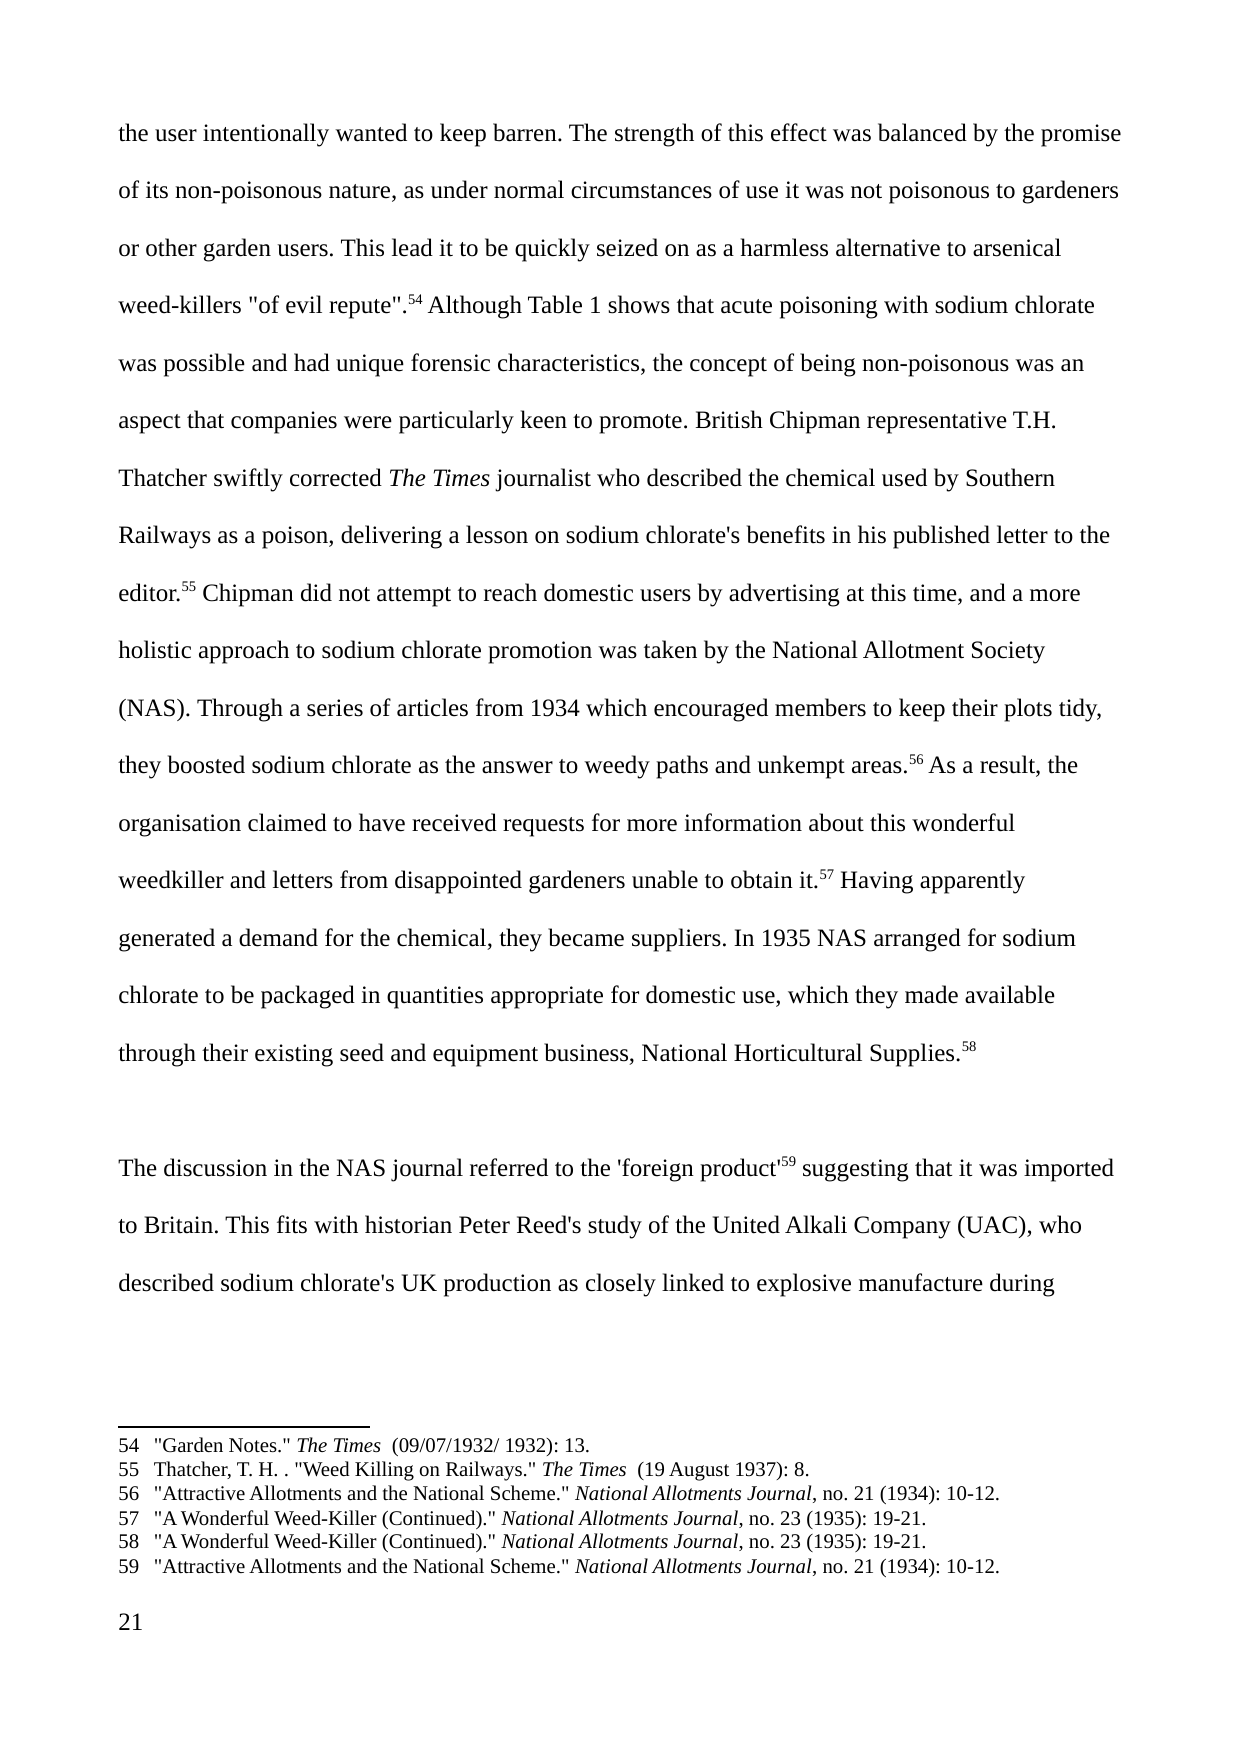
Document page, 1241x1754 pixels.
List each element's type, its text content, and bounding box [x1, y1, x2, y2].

text "A Wonderful Weed-Killer (Continued)." National Allotments Journal, no. 23 (1935): 19-21. [118, 1529, 1122, 1553]
text "Attractive Allotments and the National Scheme." National Allotments Journal, no. 21 (1934): 10-12. [118, 1481, 1122, 1505]
text "A Wonderful Weed-Killer (Continued)." National Allotments Journal, no. 23 (1935): 19-21. [118, 1505, 1122, 1529]
text "Attractive Allotments and the National Scheme." National Allotments Journal, no. 21 (1934): 10-12. [118, 1553, 1122, 1578]
text The discussion in the NAS journal referred to the 'foreign product' suggesting that it was imported to Britain. This fits with historian Peter Reed's study of the United Alkali Company (UAC), who described sodium chlorate's UK production as closely linked to explosive manufacture during [118, 1153, 1122, 1297]
text "Garden Notes." The Times (09/07/1932/ 1932): 13. [118, 1433, 1122, 1457]
text the user intentionally wanted to keep barren. The strength of this effect was balanced by the promise of its non-poisonous nature, as under normal circumstances of use it was not poisonous to gardeners or other garden users. This lead it to be quickly seized on as a harmless alternative to arsenical weed-killers "of evil repute". Although Table 1 shows that acute poisoning with sodium chlorate was possible and had unique forensic characteristics, the concept of being non-poisonous was an aspect that companies were particularly keen to promote. British Chipman representative T.H. Thatcher swiftly corrected The Times journalist who described the chemical used by Southern Railways as a poison, delivering a lesson on sodium chlorate's benefits in his published letter to the editor. Chipman did not attempt to reach domestic users by advertising at this time, and a more holistic approach to sodium chlorate promotion was taken by the National Allotment Society (NAS). Through a series of articles from 1934 which encouraged members to keep their plots tidy, they boosted sodium chlorate as the answer to weedy paths and unkempt areas. As a result, the organisation claimed to have received requests for more information about this wonderful weedkiller and letters from disappointed gardeners unable to obtain it. Having apparently generated a demand for the chemical, they became suppliers. In 1935 NAS arranged for sodium chlorate to be packaged in quantities appropriate for domestic use, which they made available through their existing seed and equipment business, National Horticultural Supplies. [118, 118, 1122, 1067]
text Thatcher, T. H. . "Weed Killing on Railways." The Times (19 August 1937): 8. [118, 1457, 1122, 1481]
